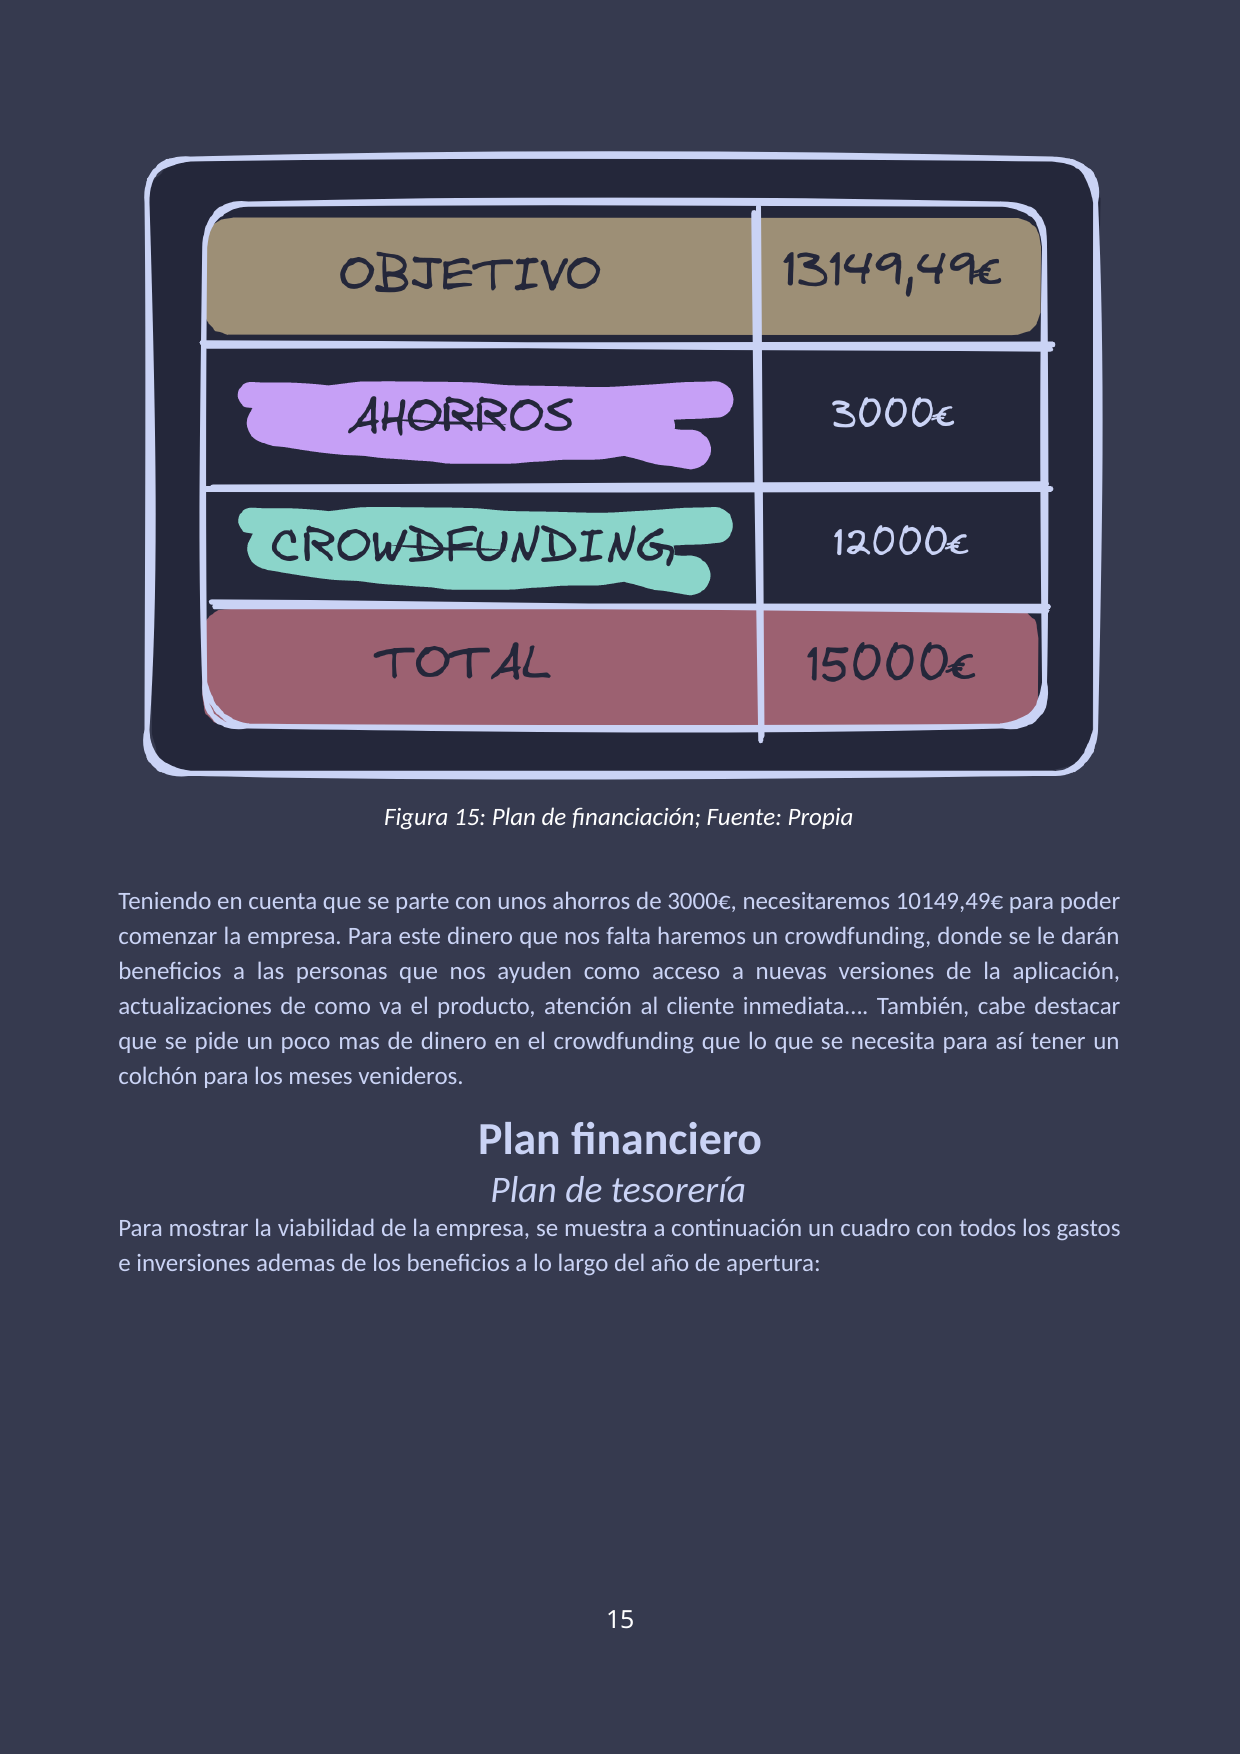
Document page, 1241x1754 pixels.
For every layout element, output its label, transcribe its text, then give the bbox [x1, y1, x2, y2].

text Teniendo en cuenta que se parte con unos ahorros de 3000€, necesitaremos 10149,49€ para poder comenzar la empresa. Para este dinero que nos falta haremos un crowdfunding, donde se le darán beneficios a las personas que nos ayuden como acceso a nuevas versiones de la aplicación, actualizaciones de como va el producto, atención al cliente inmediata…. También, cabe destacar que se pide un poco mas de dinero en el crowdfunding que lo que se necesita para así tener un colchón para los meses venideros. [118, 885, 1122, 1091]
text Plan financiero [118, 1110, 1122, 1166]
text Figura 15: Plan de financiación; Fuente: Propia [118, 801, 1122, 831]
text Para mostrar la viabilidad de la empresa, se muestra a continuación un cuadro con todos los gastos e inversiones ademas de los beneficios a lo largo del año de apertura: [118, 1212, 1122, 1277]
picture [118, 130, 1123, 801]
text Plan de tesorería [118, 1166, 1122, 1212]
